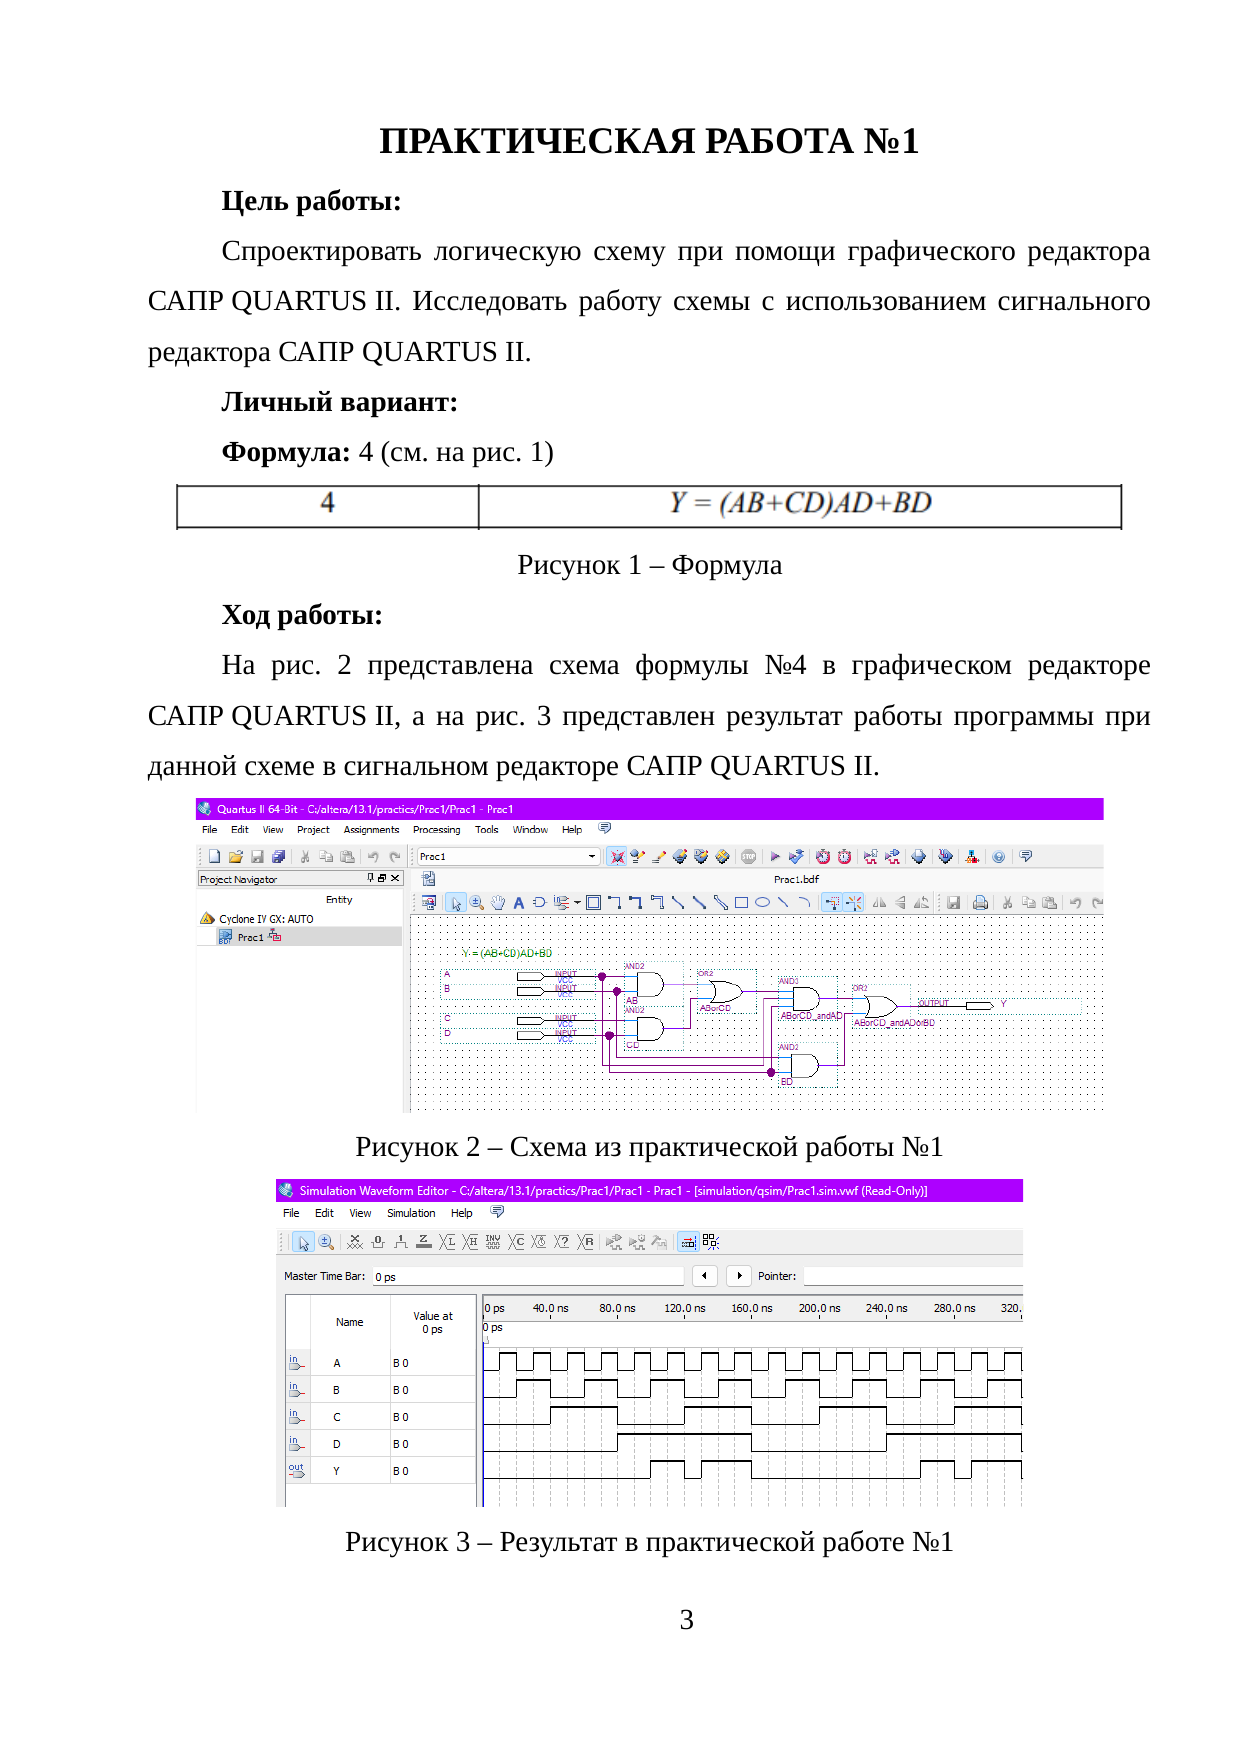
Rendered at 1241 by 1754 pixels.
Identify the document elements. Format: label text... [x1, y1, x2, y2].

text Личный вариант: [148, 384, 1152, 418]
text Ход работы: [148, 597, 1152, 631]
subtitle ПРАКТИЧЕСКАЯ РАБОТА №1 [148, 118, 1152, 161]
text Формула: 4 (см. на рис. 1) [148, 434, 1152, 468]
picture [175, 484, 1124, 530]
text Рисунок 2 – Схема из практической работы №1 [196, 1129, 1103, 1162]
text Рисунок 1 – Формула [175, 530, 1124, 580]
text Спроектировать логическую схему при помощи графического редактора САПР QUARTUS II. Исследовать работу схемы с использованием сигнального редактора САПР QUARTUS II. [148, 233, 1152, 367]
text Цель работы: [148, 183, 1152, 216]
text Рисунок 3 – Результат в практической работе №1 [276, 1524, 1023, 1557]
picture [195, 798, 1104, 1113]
text На рис. 2 представлена схема формулы №4 в графическом редакторе САПР QUARTUS II, а на рис. 3 представлен результат работы программы при данной схеме в сигнальном редакторе САПР QUARTUS II. [148, 647, 1152, 782]
picture [276, 1179, 1024, 1507]
